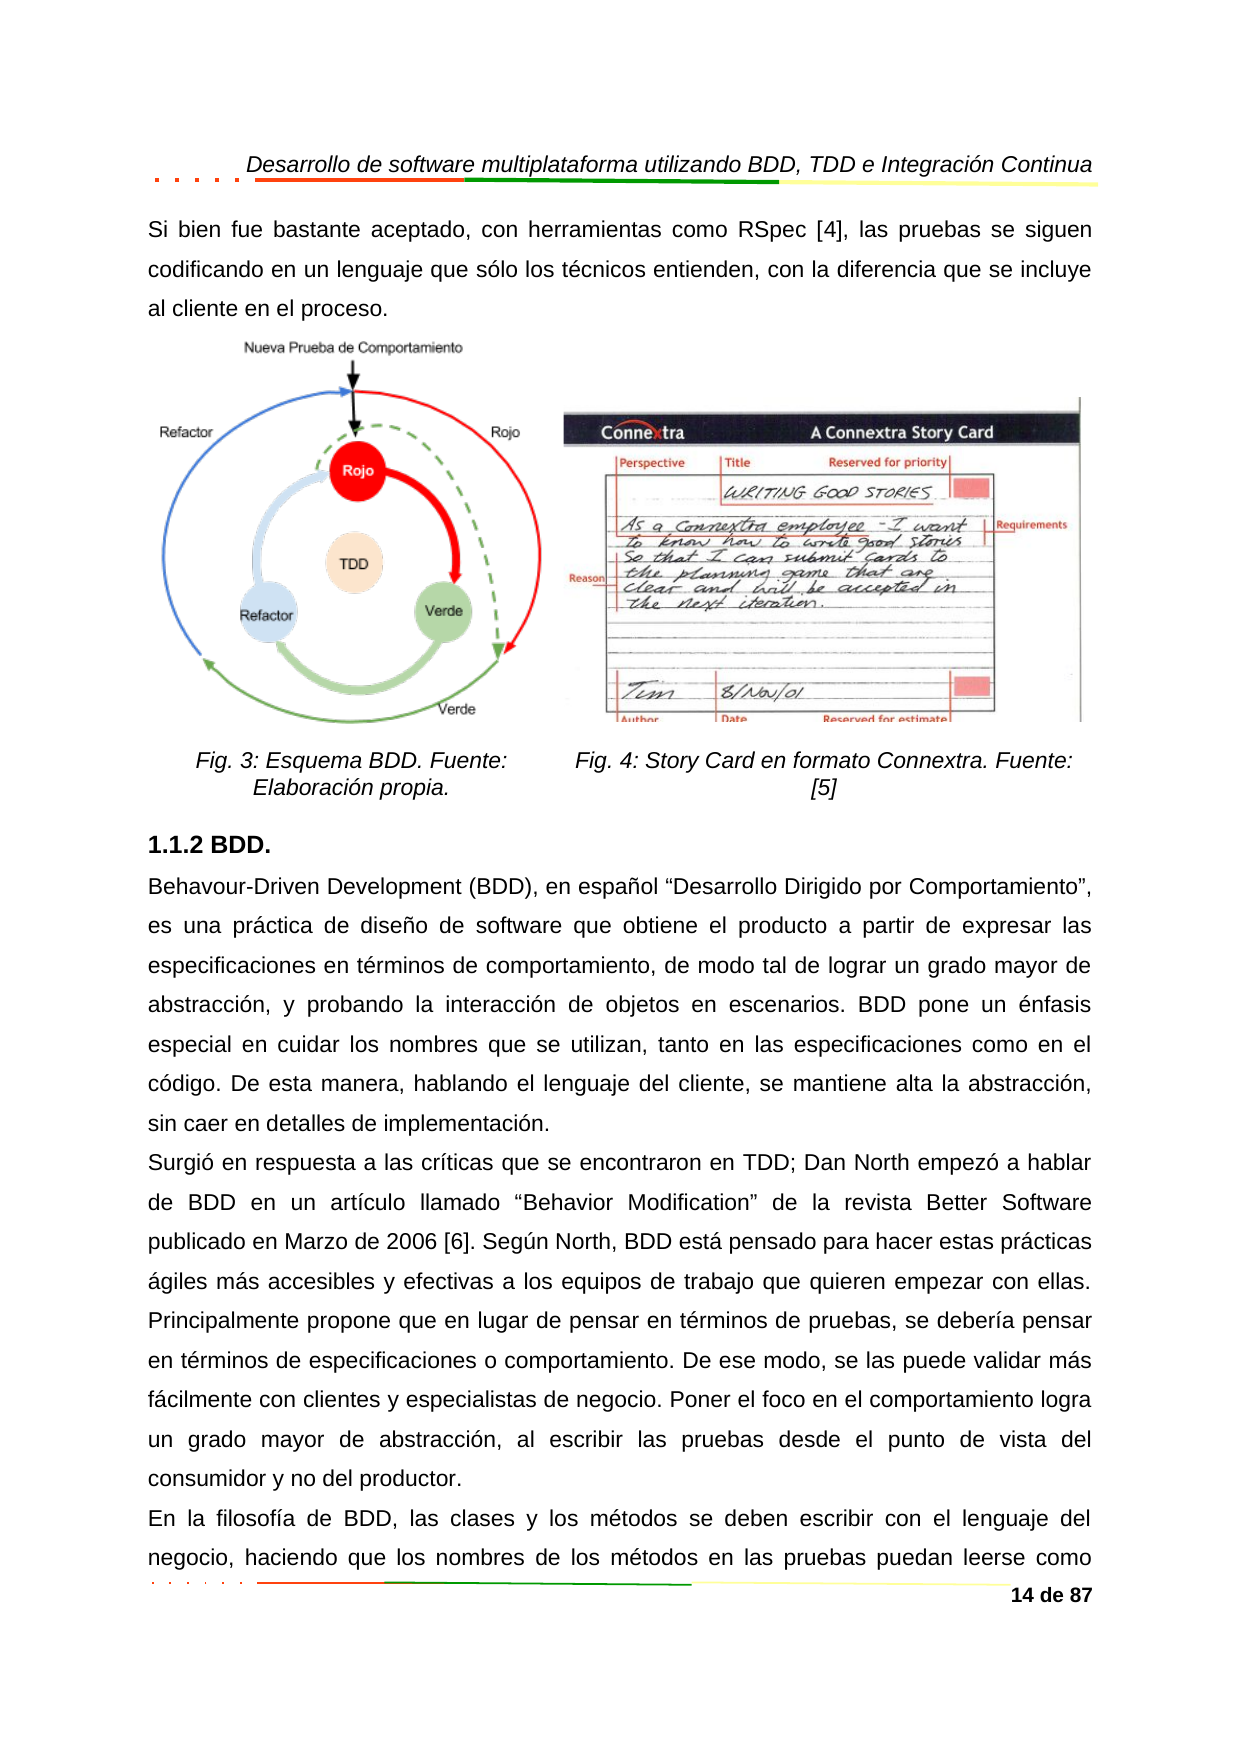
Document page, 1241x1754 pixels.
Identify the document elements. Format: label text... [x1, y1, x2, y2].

table_cell Fig. 3: Esquema BDD. Fuente: Elaboración propia. [148, 729, 555, 818]
text Si bien fue bastante aceptado, con herramientas como RSpec [4], las pruebas se siguen codificando en un lenguaje que sólo los técnicos entienden, con la diferencia que se incluye al cliente en el proceso. [148, 216, 1093, 322]
picture [563, 397, 1085, 722]
table_header [148, 335, 555, 729]
table_header [555, 335, 1093, 729]
table_cell Fig. 4: Story Card en formato Connextra. Fuente: [5] [555, 729, 1093, 818]
text Surgió en respuesta a las críticas que se encontraron en TDD; Dan North empezó a hablar de BDD en un artículo llamado “Behavior Modification” de la revista Better Software publicado en Marzo de 2006 [6]. Según North, BDD está pensado para hacer estas prácticas ágiles más accesibles y efectivas a los equipos de trabajo que quieren empezar con ellas. Principalmente propone que en lugar de pensar en términos de pruebas, se debería pensar en términos de especificaciones o comportamiento. De ese modo, se las puede validar más fácilmente con clientes y especialistas de negocio. Poner el foco en el comportamiento logra un grado mayor de abstracción, al escribir las pruebas desde el punto de vista del consumidor y no del productor. [148, 1149, 1093, 1492]
text Behavour-Driven Development (BDD), en español “Desarrollo Dirigido por Comportamiento”, es una práctica de diseño de software que obtiene el producto a partir de expresar las especificaciones en términos de comportamiento, de modo tal de lograr un grado mayor de abstracción, y probando la interacción de objetos en escenarios. BDD pone un énfasis especial en cuidar los nombres que se utilizan, tanto en las especificaciones como en el código. De esta manera, hablando el lenguaje del cliente, se mantiene alta la abstracción, sin caer en detalles de implementación. [148, 873, 1093, 1136]
text En la filosofía de BDD, las clases y los métodos se deben escribir con el lenguaje del negocio, haciendo que los nombres de los métodos en las pruebas puedan leerse como [148, 1505, 1093, 1571]
picture [158, 340, 544, 724]
list 1.1.2 BDD. [148, 830, 1093, 859]
